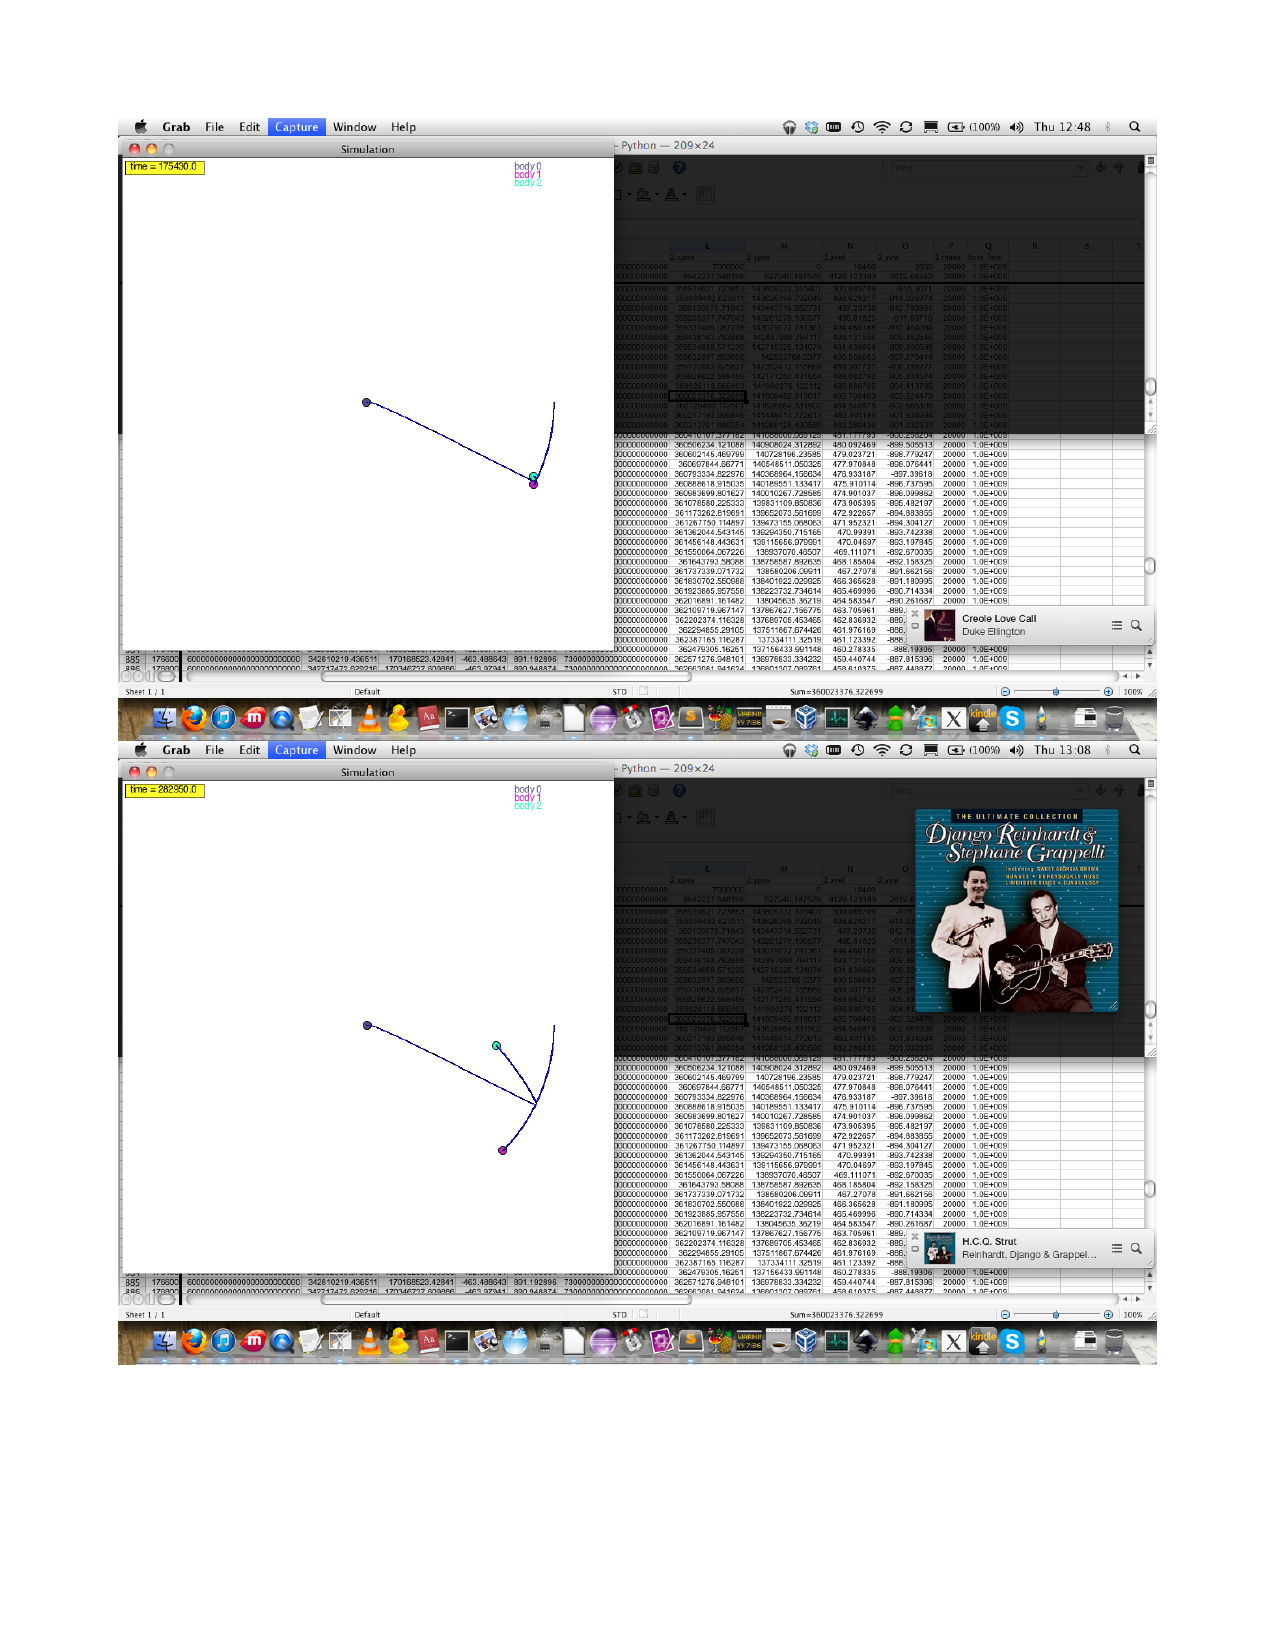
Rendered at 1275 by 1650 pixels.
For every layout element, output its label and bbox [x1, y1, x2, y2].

picture [118, 118, 1157, 1365]
